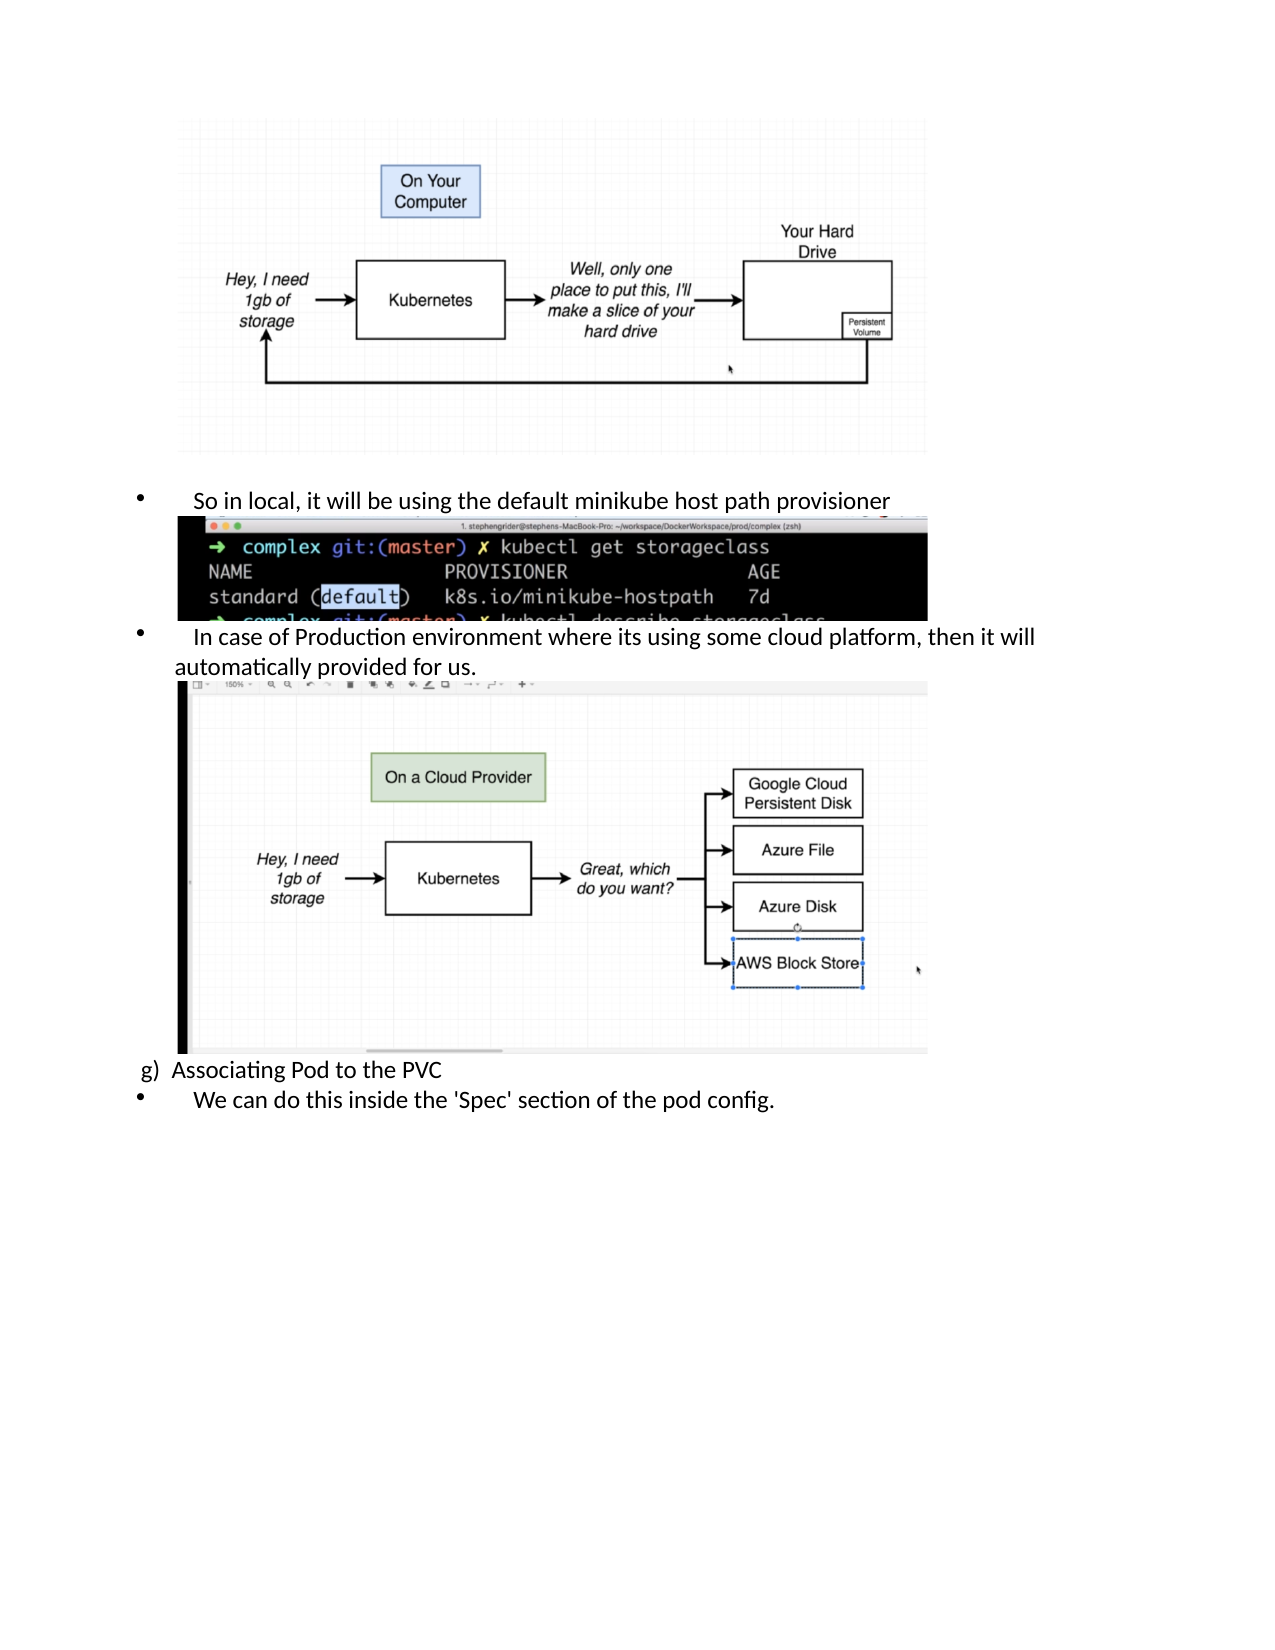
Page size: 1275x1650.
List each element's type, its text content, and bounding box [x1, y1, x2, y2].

picture [177, 516, 928, 621]
list In case of Production environment where its using some cloud platform, then it will automatically provided for us. [137, 621, 1157, 682]
text g) Associating Pod to the PVC [118, 1054, 1157, 1084]
picture [177, 118, 928, 455]
picture [177, 681, 928, 1054]
list We can do this inside the 'Spec' section of the pod config. [137, 1084, 1157, 1115]
list So in local, it will be using the default minikube host path provisioner [137, 485, 1157, 516]
